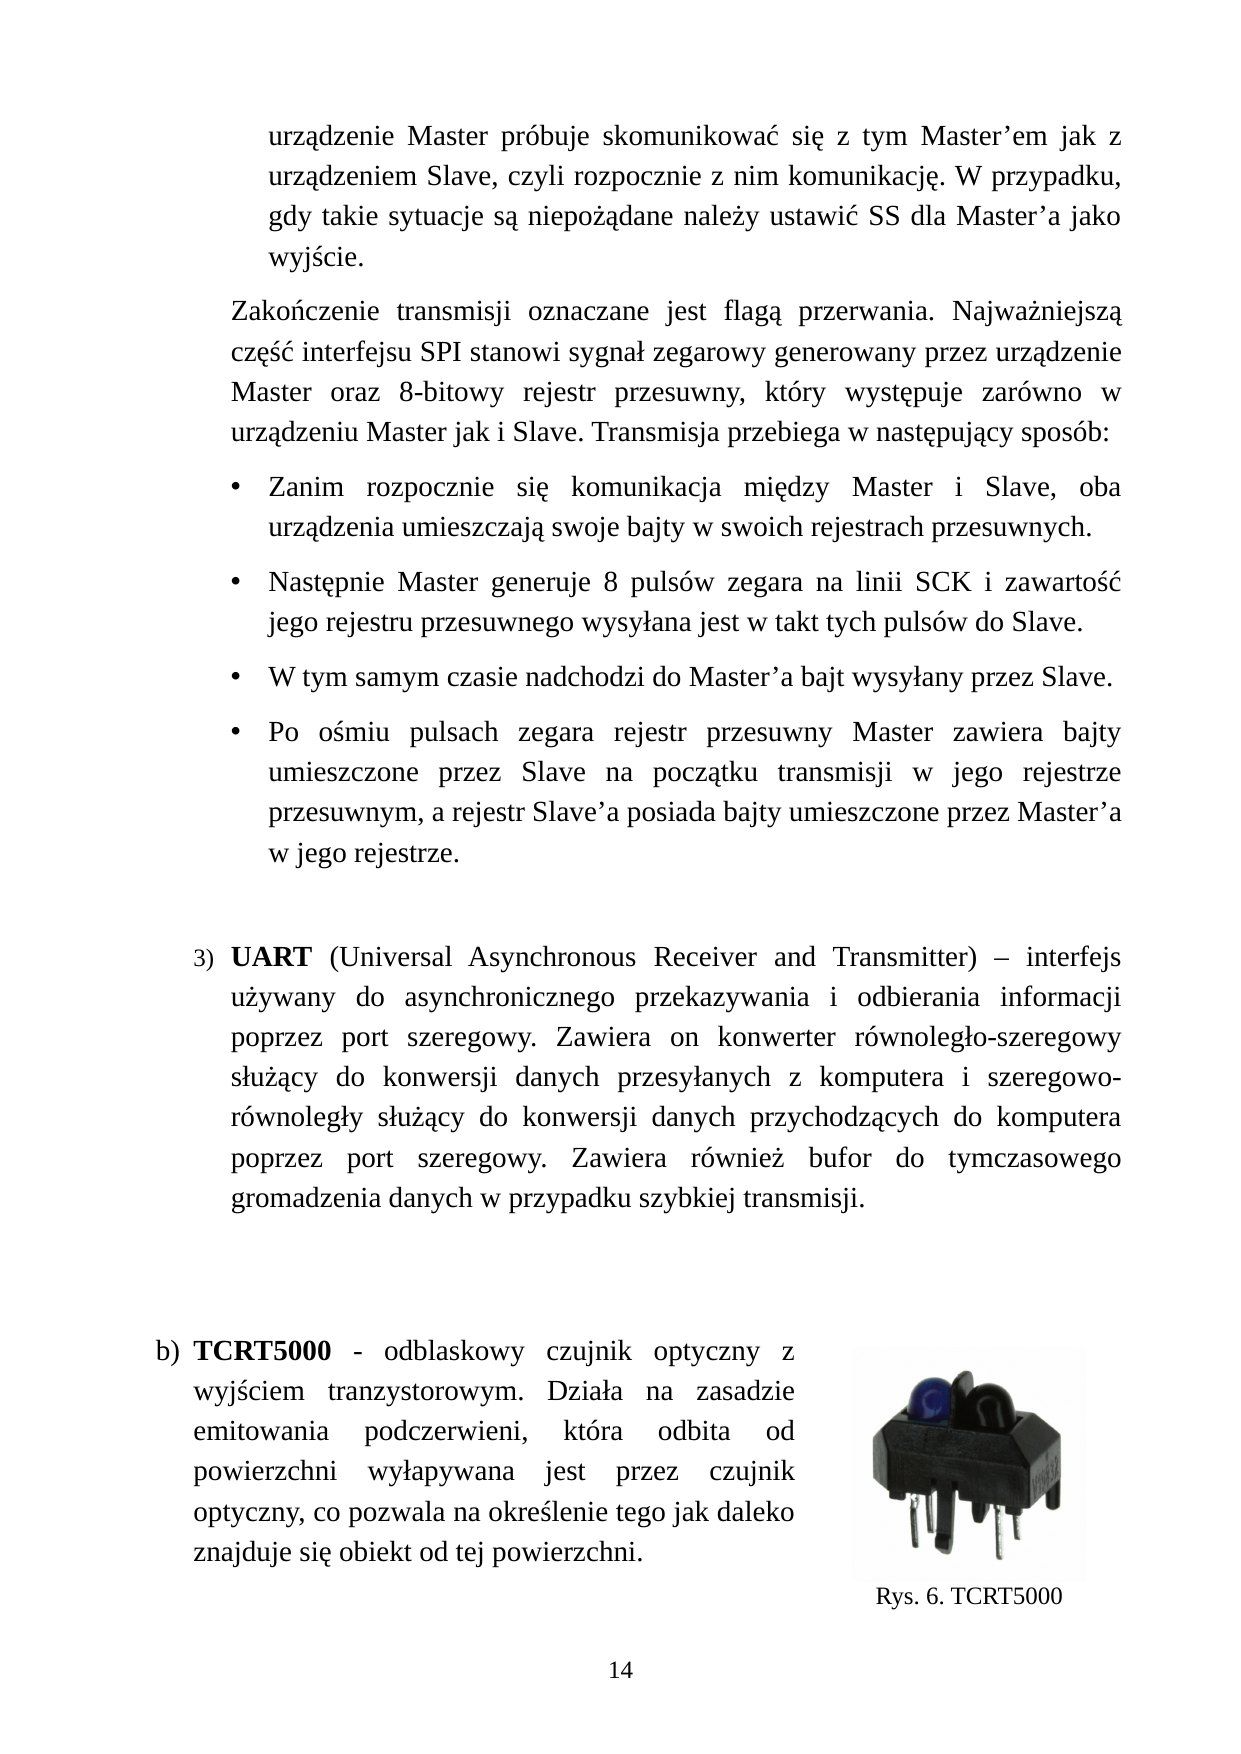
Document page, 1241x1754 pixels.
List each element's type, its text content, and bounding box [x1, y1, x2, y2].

list Zakończenie transmisji oznaczane jest flagą przerwania. Najważniejszą część interfejsu SPI stanowi sygnał zegarowy generowany przez urządzenie Master oraz 8-bitowy rejestr przesuwny, który występuje zarówno w urządzeniu Master jak i Slave. Transmisja przebiega w następujący sposób: [193, 293, 1122, 448]
list Po ośmiu pulsach zegara rejestr przesuwny Master zawiera bajty umieszczone przez Slave na początku transmisji w jego rejestrze przesuwnym, a rejestr Slave’a posiada bajty umieszczone przez Master’a w jego rejestrze. [231, 714, 1122, 868]
list UART (Universal Asynchronous Receiver and Transmitter) – interfejs używany do asynchronicznego przekazywania i odbierania informacji poprzez port szeregowy. Zawiera on konwerter równoległo-szeregowy służący do konwersji danych przesyłanych z komputera i szeregowo-równoległy służący do konwersji danych przychodzących do komputera poprzez port szeregowy. Zawiera również bufor do tymczasowego gromadzenia danych w przypadku szybkiej transmisji. [193, 939, 1122, 1213]
list urządzenie Master próbuje skomunikować się z tym Master’em jak z urządzeniem Slave, czyli rozpocznie z nim komunikację. W przypadku, gdy takie sytuacje są niepożądane należy ustawić SS dla Master’a jako wyjście. [231, 118, 1122, 272]
list TCRT5000 - odblaskowy czujnik optyczny z wyjściem tranzystorowym. Działa na zasadzie emitowania podczerwieni, która odbita od powierzchni wyłapywana jest przez czujnik optyczny, co pozwala na określenie tego jak daleko znajduje się obiekt od tej powierzchni. [156, 1333, 1131, 1619]
list Rys. 6. TCRT5000 [816, 1581, 1122, 1610]
picture [851, 1347, 1087, 1582]
list Zanim rozpocznie się komunikacja między Master i Slave, oba urządzenia umieszczają swoje bajty w swoich rejestrach przesuwnych. [231, 469, 1122, 543]
list Następnie Master generuje 8 pulsów zegara na linii SCK i zawartość jego rejestru przesuwnego wysyłana jest w takt tych pulsów do Slave. [231, 564, 1122, 638]
list W tym samym czasie nadchodzi do Master’a bajt wysyłany przez Slave. [231, 659, 1122, 693]
